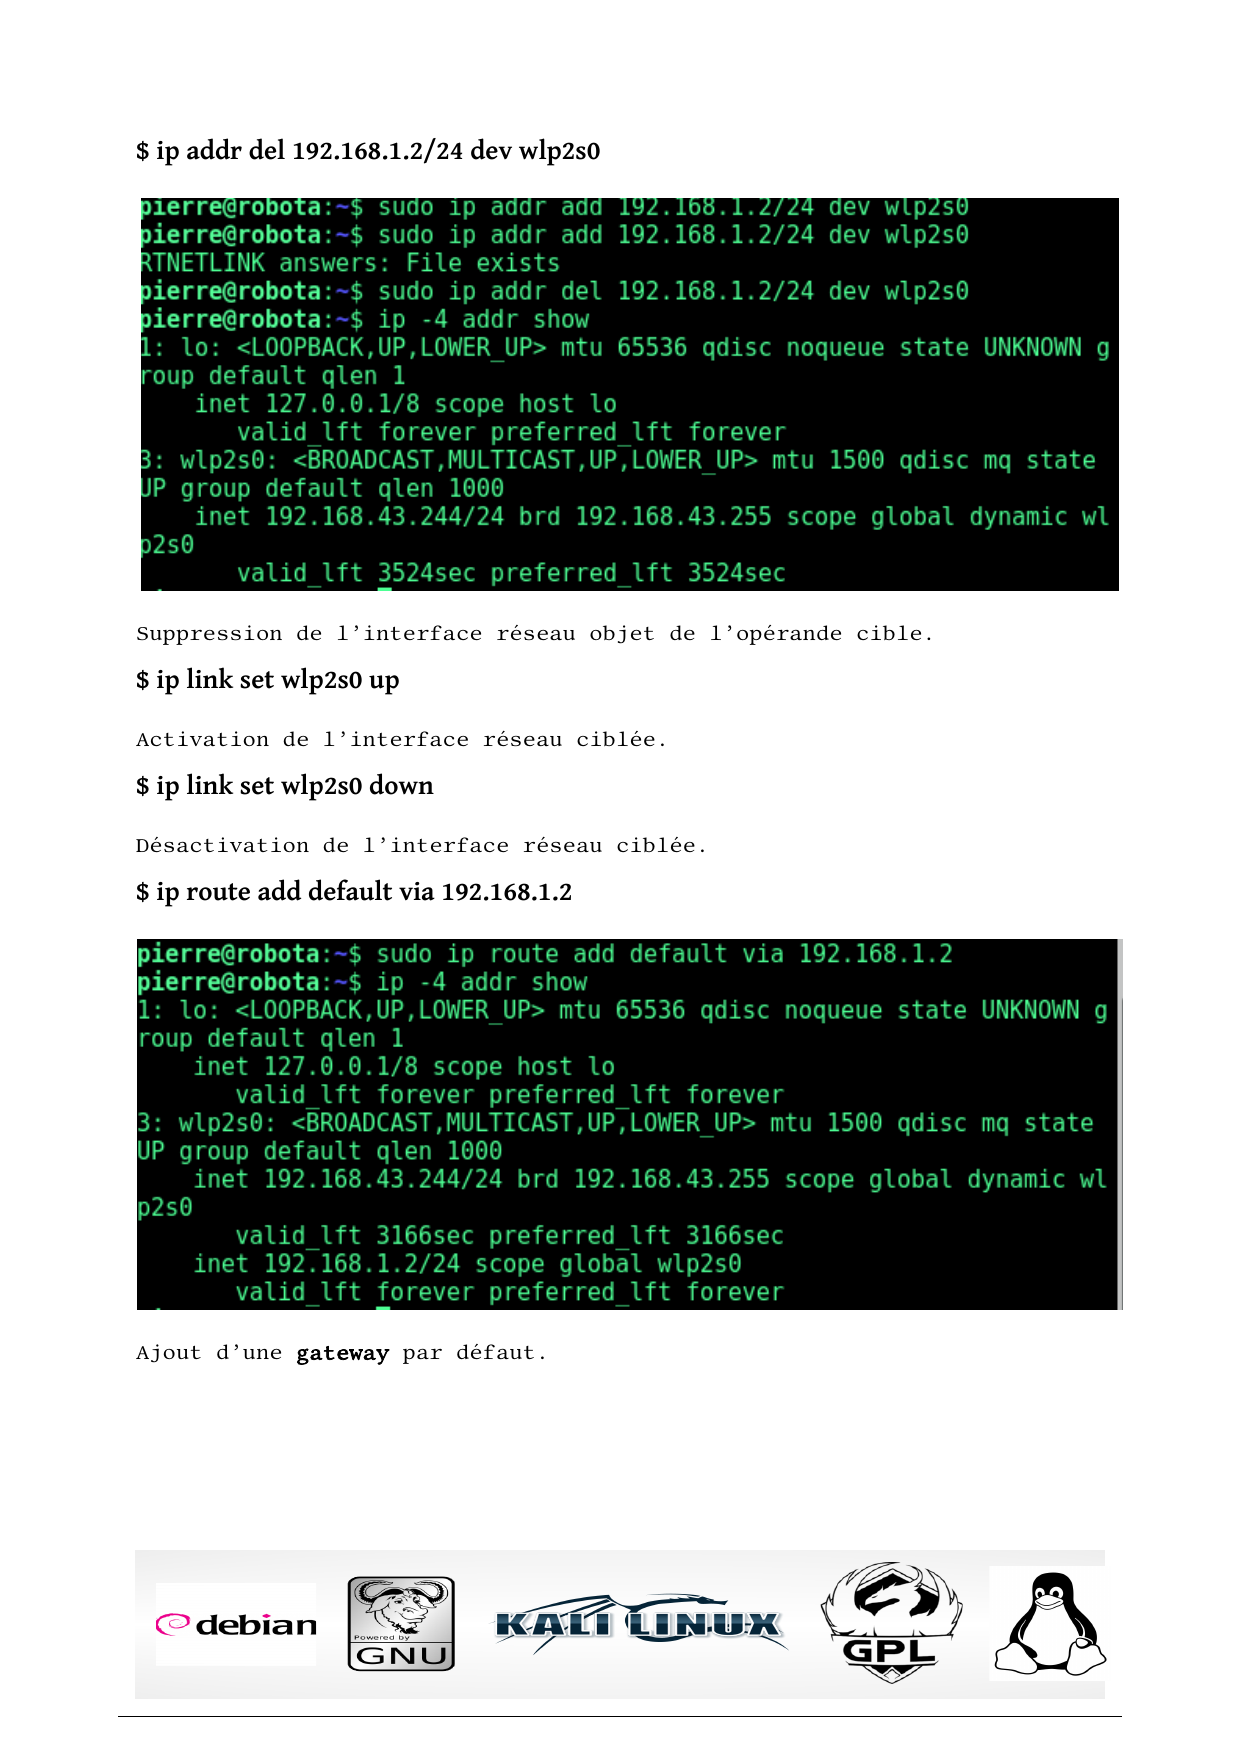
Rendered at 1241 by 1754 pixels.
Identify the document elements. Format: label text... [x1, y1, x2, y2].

text Activation de l’interface réseau ciblée. [136, 728, 1104, 752]
text Ajout d’une gateway par défaut. [136, 1341, 1104, 1365]
text Désactivation de l’interface réseau ciblée. [136, 833, 1104, 857]
picture [989, 1566, 1112, 1681]
text Suppression de l’interface réseau objet de l’opérande cible. [136, 622, 1104, 646]
picture [137, 939, 1123, 1310]
picture [141, 198, 1119, 591]
text $ ip link set wlp2s0 up [136, 665, 1104, 696]
text $ ip link set wlp2s0 down [136, 771, 1104, 802]
picture [156, 1583, 317, 1666]
picture [820, 1562, 963, 1684]
picture [476, 1579, 799, 1670]
text $ ip addr del 192.168.1.2/24 dev wlp2s0 [136, 136, 1104, 167]
text $ ip route add default via 192.168.1.2 [136, 877, 1104, 908]
picture [341, 1573, 460, 1674]
